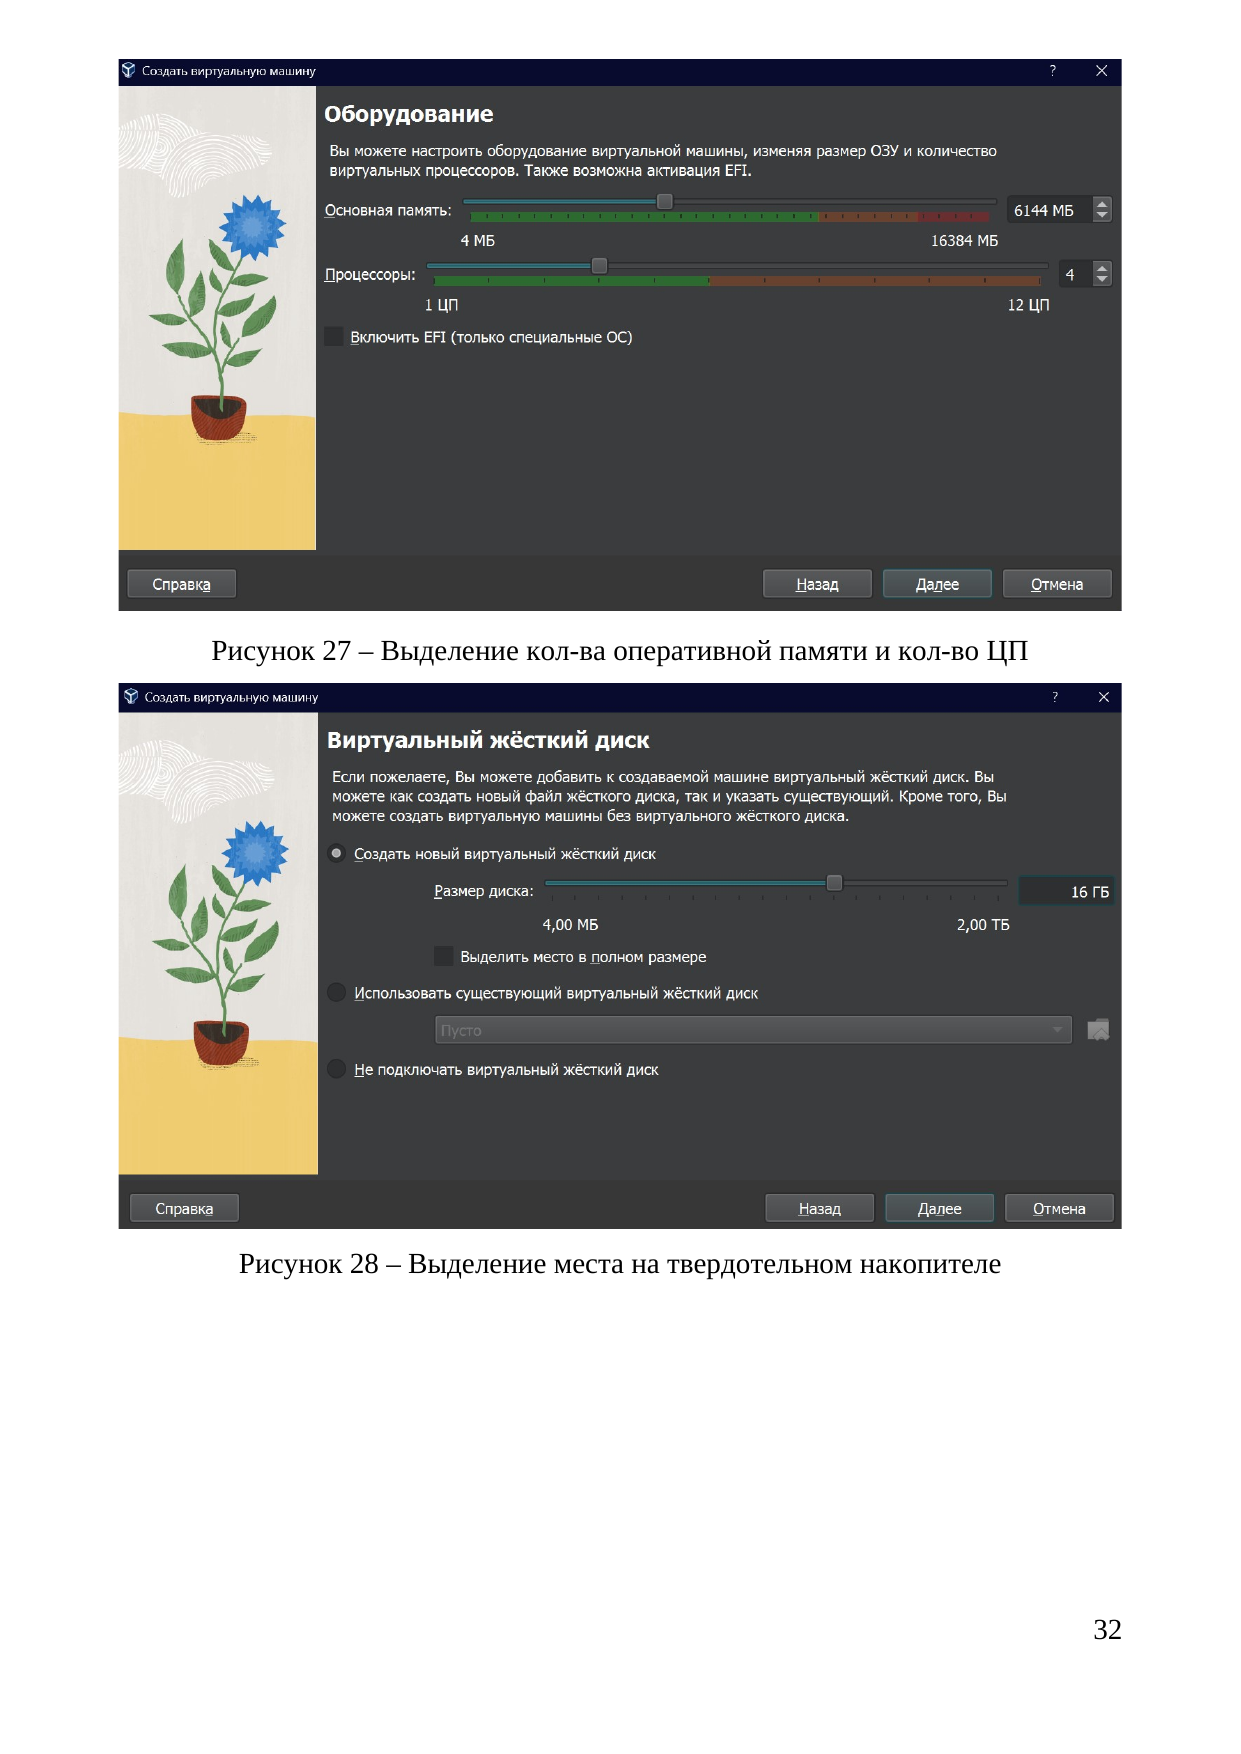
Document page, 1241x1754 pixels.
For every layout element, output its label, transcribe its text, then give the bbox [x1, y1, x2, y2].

picture [118, 59, 1122, 611]
text Рисунок 28 – Выделение места на твердотельном накопителе [118, 1229, 1122, 1279]
text Рисунок 27 – Выделение кол-ва оперативной памяти и кол-во ЦП [118, 611, 1122, 683]
picture [118, 683, 1122, 1229]
